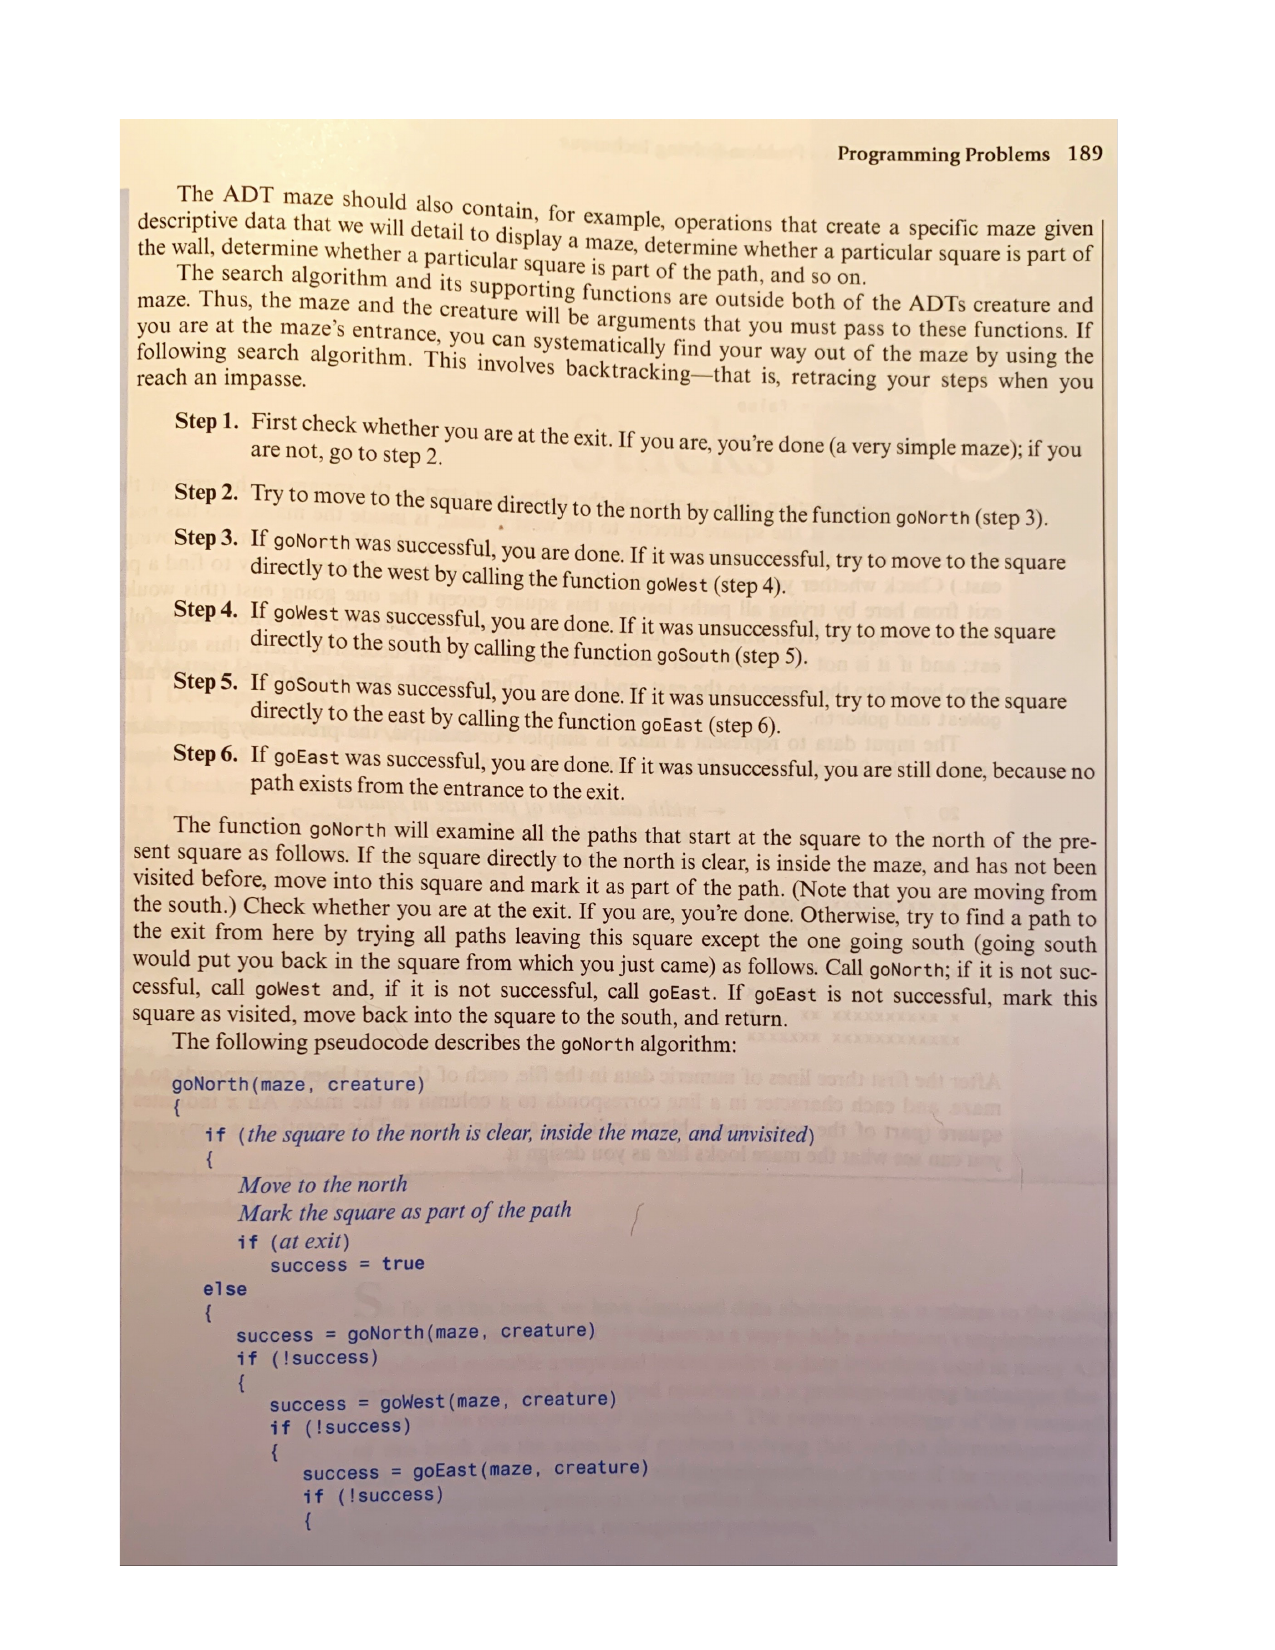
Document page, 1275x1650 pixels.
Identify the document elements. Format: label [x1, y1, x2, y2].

picture [119, 119, 1118, 1566]
